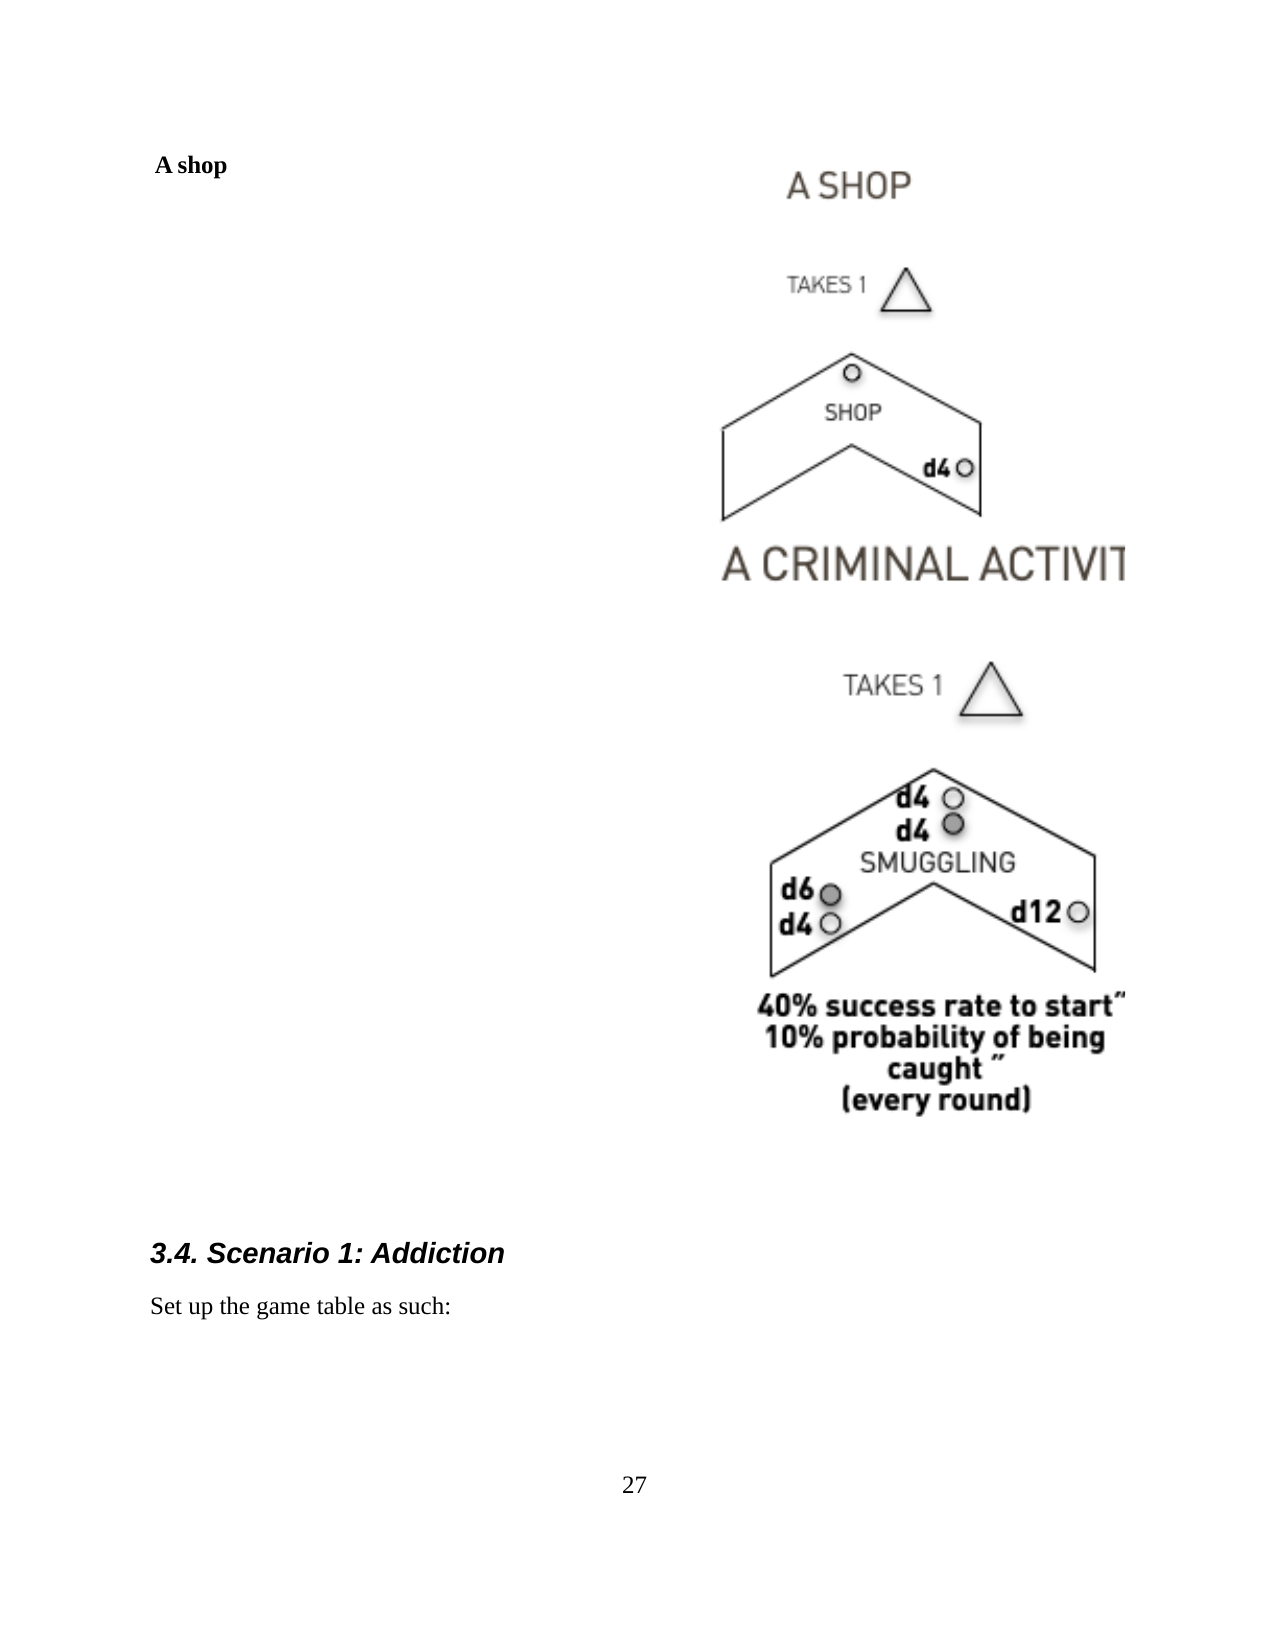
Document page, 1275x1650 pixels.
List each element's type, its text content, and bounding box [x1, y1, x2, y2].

table_header [1076, 150, 1125, 531]
table_header A shop [150, 150, 637, 531]
table_cell [150, 531, 637, 1164]
picture [641, 150, 1125, 1165]
subtitle 3.4. Scenario 1: Addiction [150, 1236, 1125, 1270]
text Set up the game table as such: [150, 1291, 1125, 1320]
